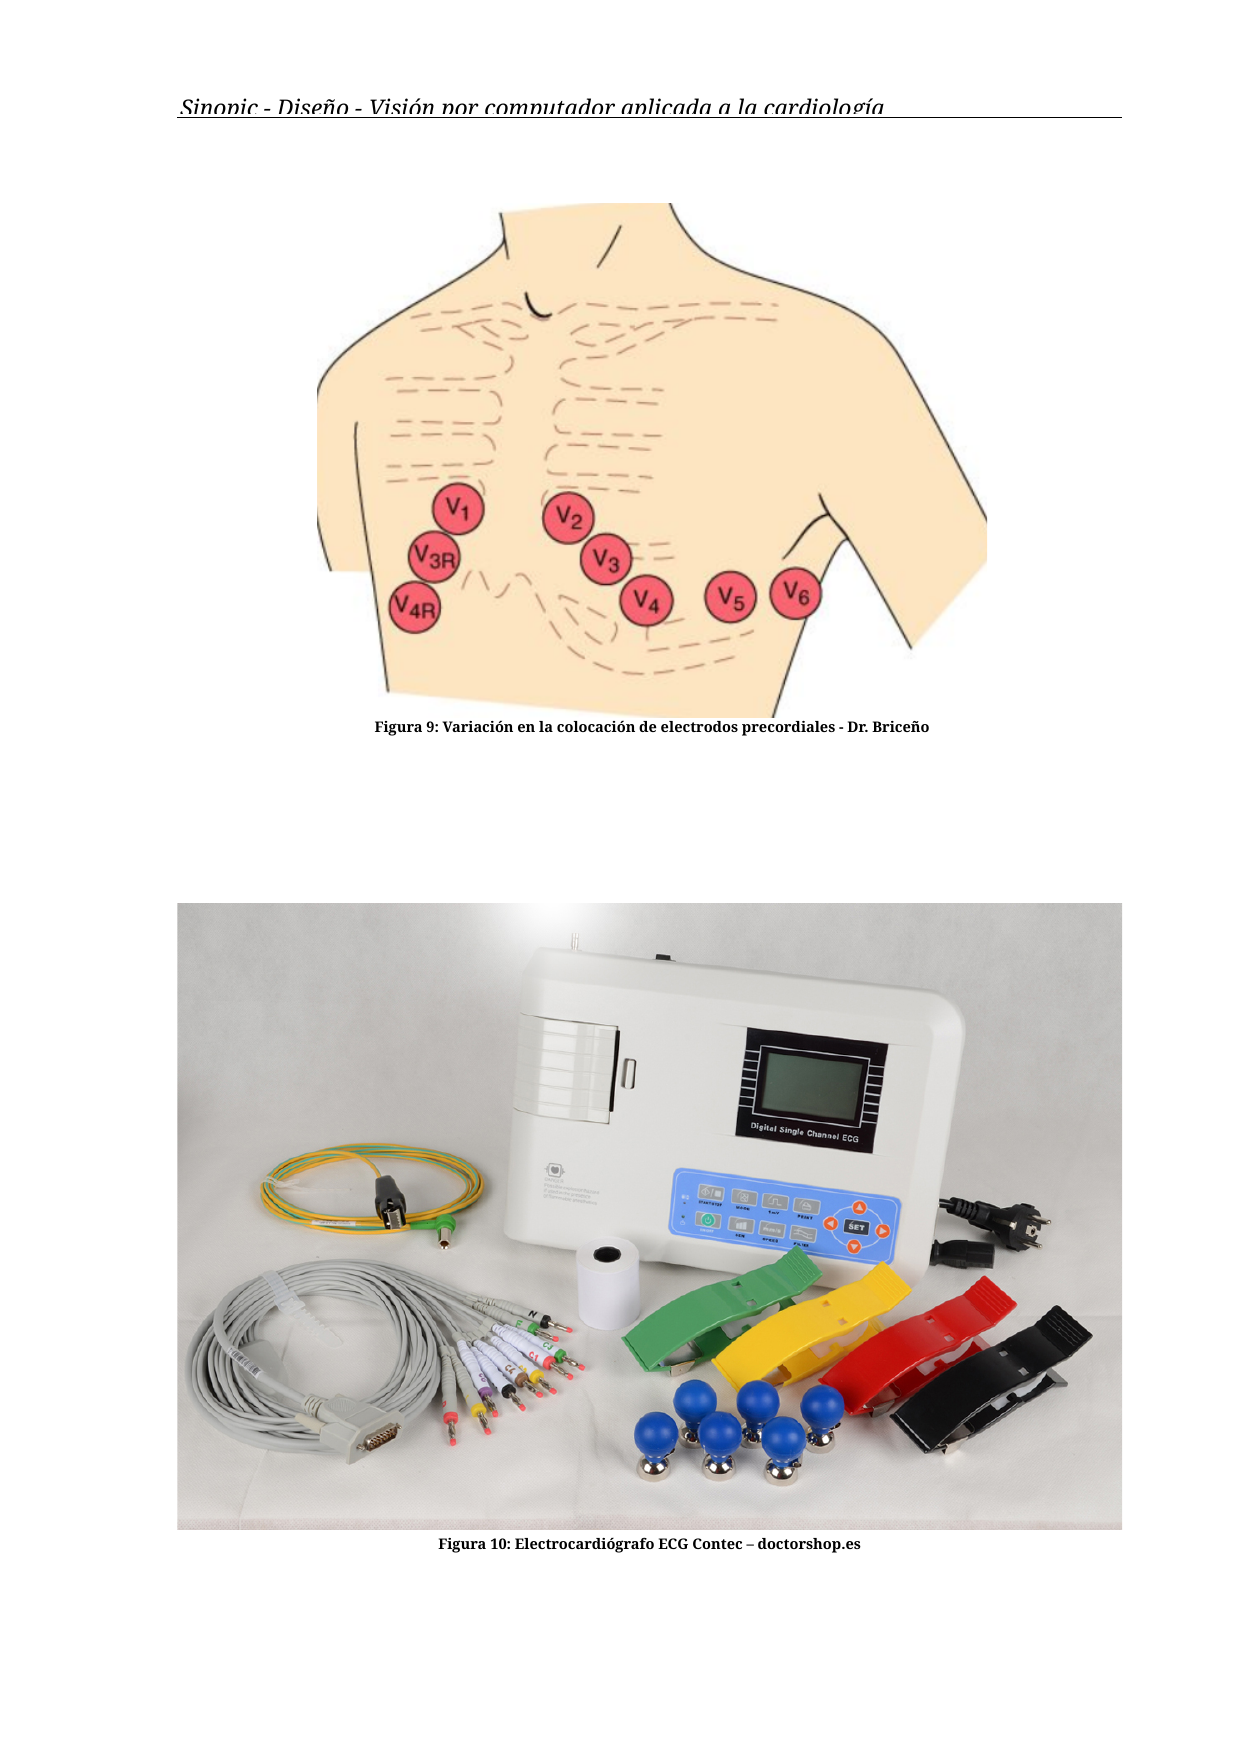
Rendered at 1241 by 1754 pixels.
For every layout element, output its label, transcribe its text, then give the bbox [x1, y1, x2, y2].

text Figura 9: Variación en la colocación de electrodos precordiales - Dr. Briceño [317, 718, 987, 737]
text Figura 10: Electrocardiógrafo ECG Contec – doctorshop.es [177, 1530, 1122, 1553]
picture [317, 203, 988, 718]
picture [177, 903, 1123, 1530]
